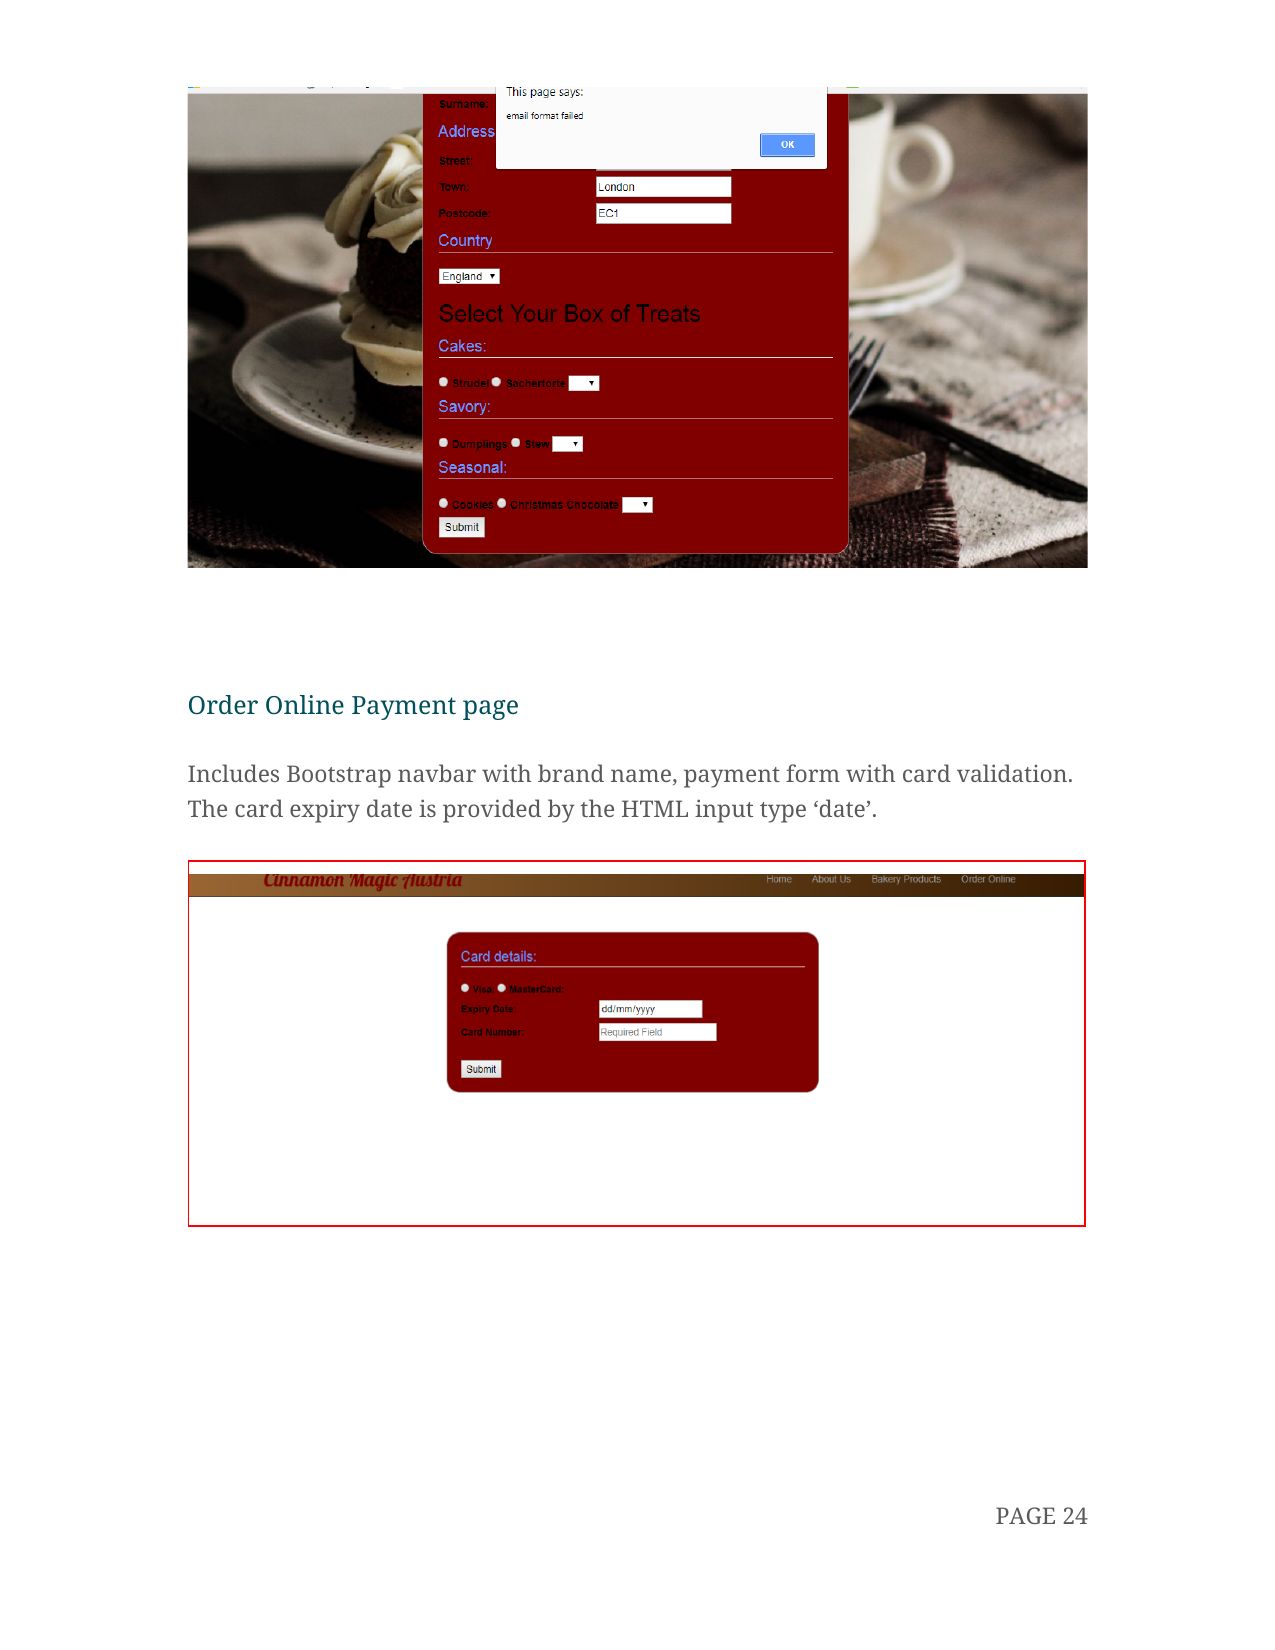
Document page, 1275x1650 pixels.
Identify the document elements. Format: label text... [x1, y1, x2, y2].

text Order Online Payment page [187, 687, 1087, 722]
text Includes Bootstrap navbar with brand name, payment form with card validation. The card expiry date is provided by the HTML input type ‘date’. [187, 758, 1087, 824]
